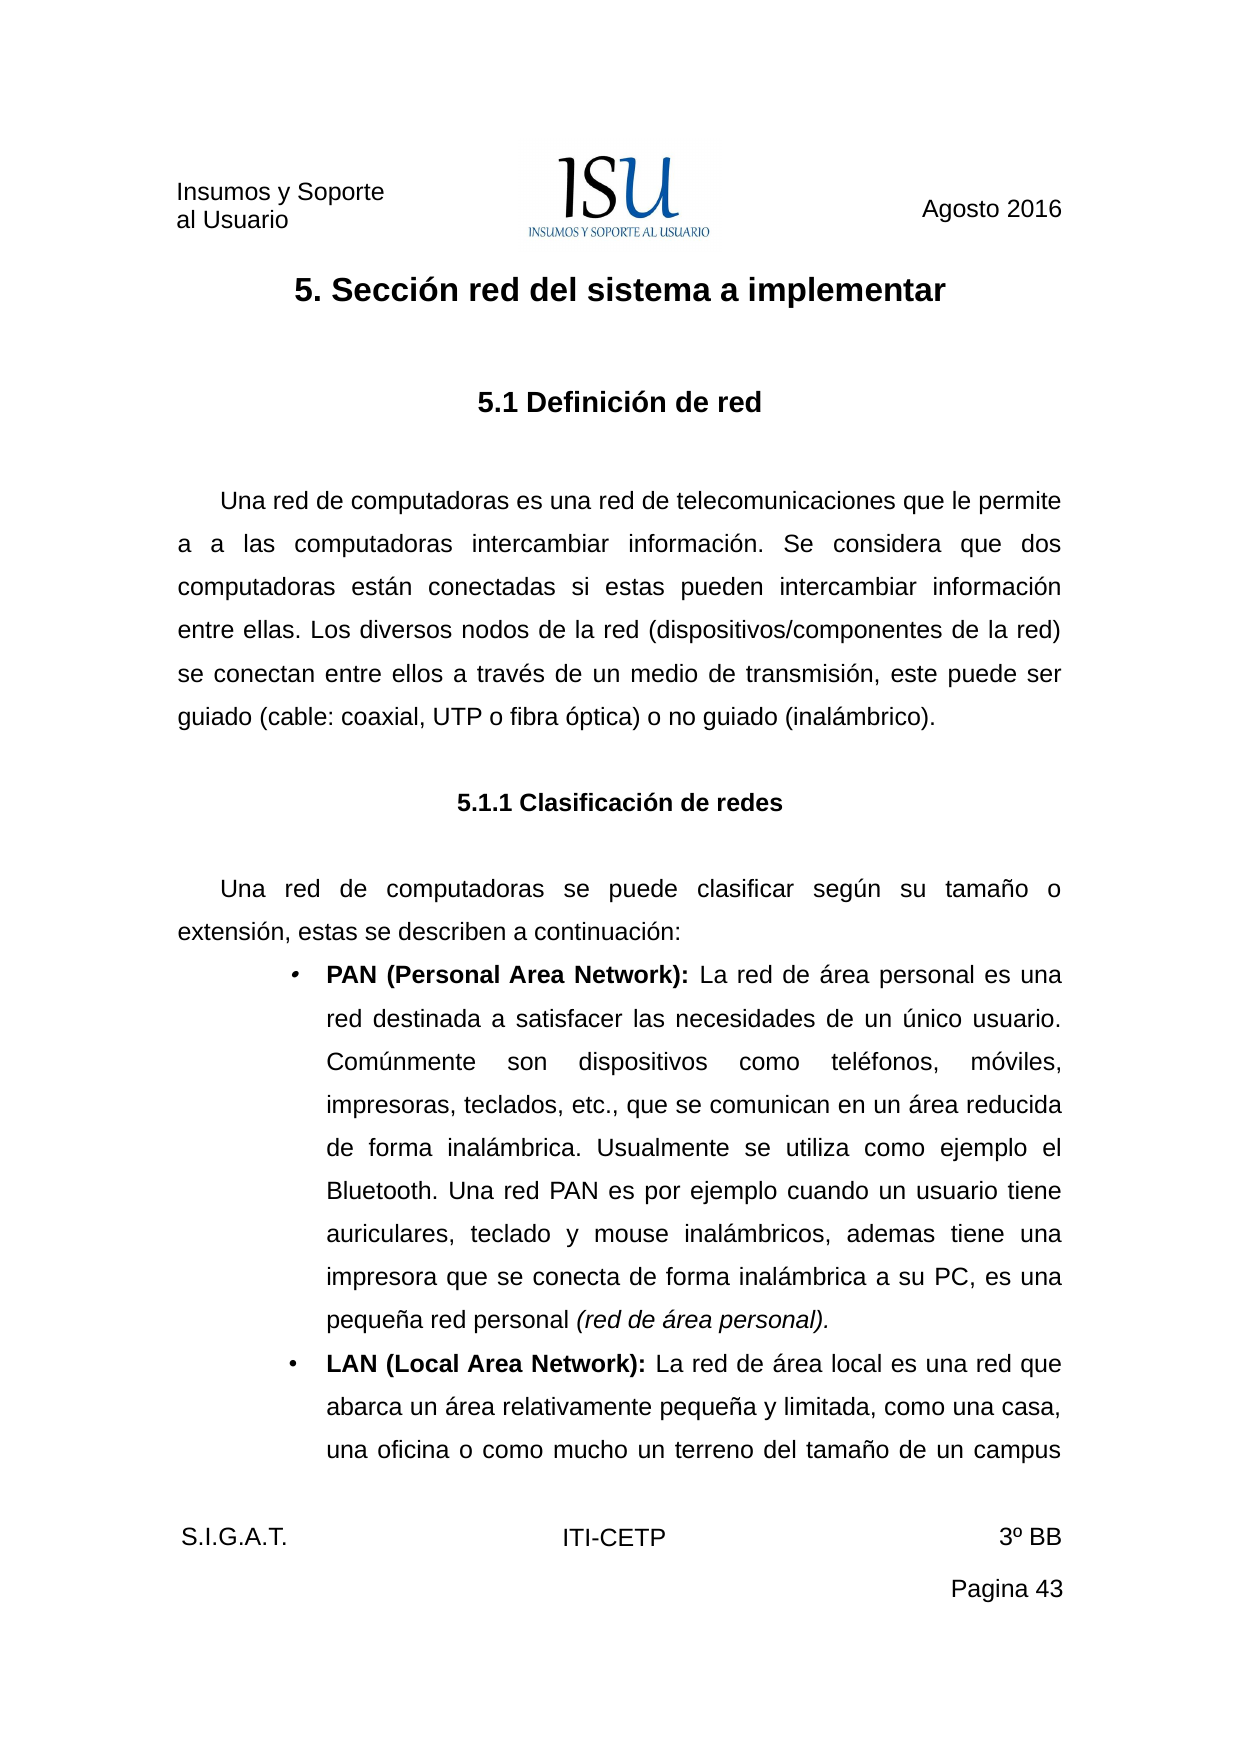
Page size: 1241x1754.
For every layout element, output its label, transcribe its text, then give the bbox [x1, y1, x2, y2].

picture [517, 138, 723, 252]
text 5. Sección red del sistema a implementar [177, 270, 1063, 309]
text 5.1.1 Clasificación de redes [177, 788, 1063, 817]
text Una red de computadoras es una red de telecomunicaciones que le permite a a las computadoras intercambiar información. Se considera que dos computadoras están conectadas si estas pueden intercambiar información entre ellas. Los diversos nodos de la red (dispositivos/componentes de la red) se conectan entre ellos a través de un medio de transmisión, este puede ser guiado (cable: coaxial, UTP o fibra óptica) o no guiado (inalámbrico). [177, 486, 1063, 730]
text 5.1 Definición de red [177, 385, 1063, 419]
list PAN (Personal Area Network): La red de área personal es una red destinada a satisfacer las necesidades de un único usuario. Comúnmente son dispositivos como teléfonos, móviles, impresoras, teclados, etc., que se comunican en un área reducida de forma inalámbrica. Usualmente se utiliza como ejemplo el Bluetooth. Una red PAN es por ejemplo cuando un usuario tiene auriculares, teclado y mouse inalámbricos, ademas tiene una impresora que se conecta de forma inalámbrica a su PC, es una pequeña red personal (red de área personal). [288, 960, 1063, 1334]
list LAN (Local Area Network): La red de área local es una red que abarca un área relativamente pequeña y limitada, como una casa, una oficina o como mucho un terreno del tamaño de un campus [288, 1349, 1063, 1464]
text Una red de computadoras se puede clasificar según su tamaño o extensión, estas se describen a continuación: [177, 874, 1063, 946]
